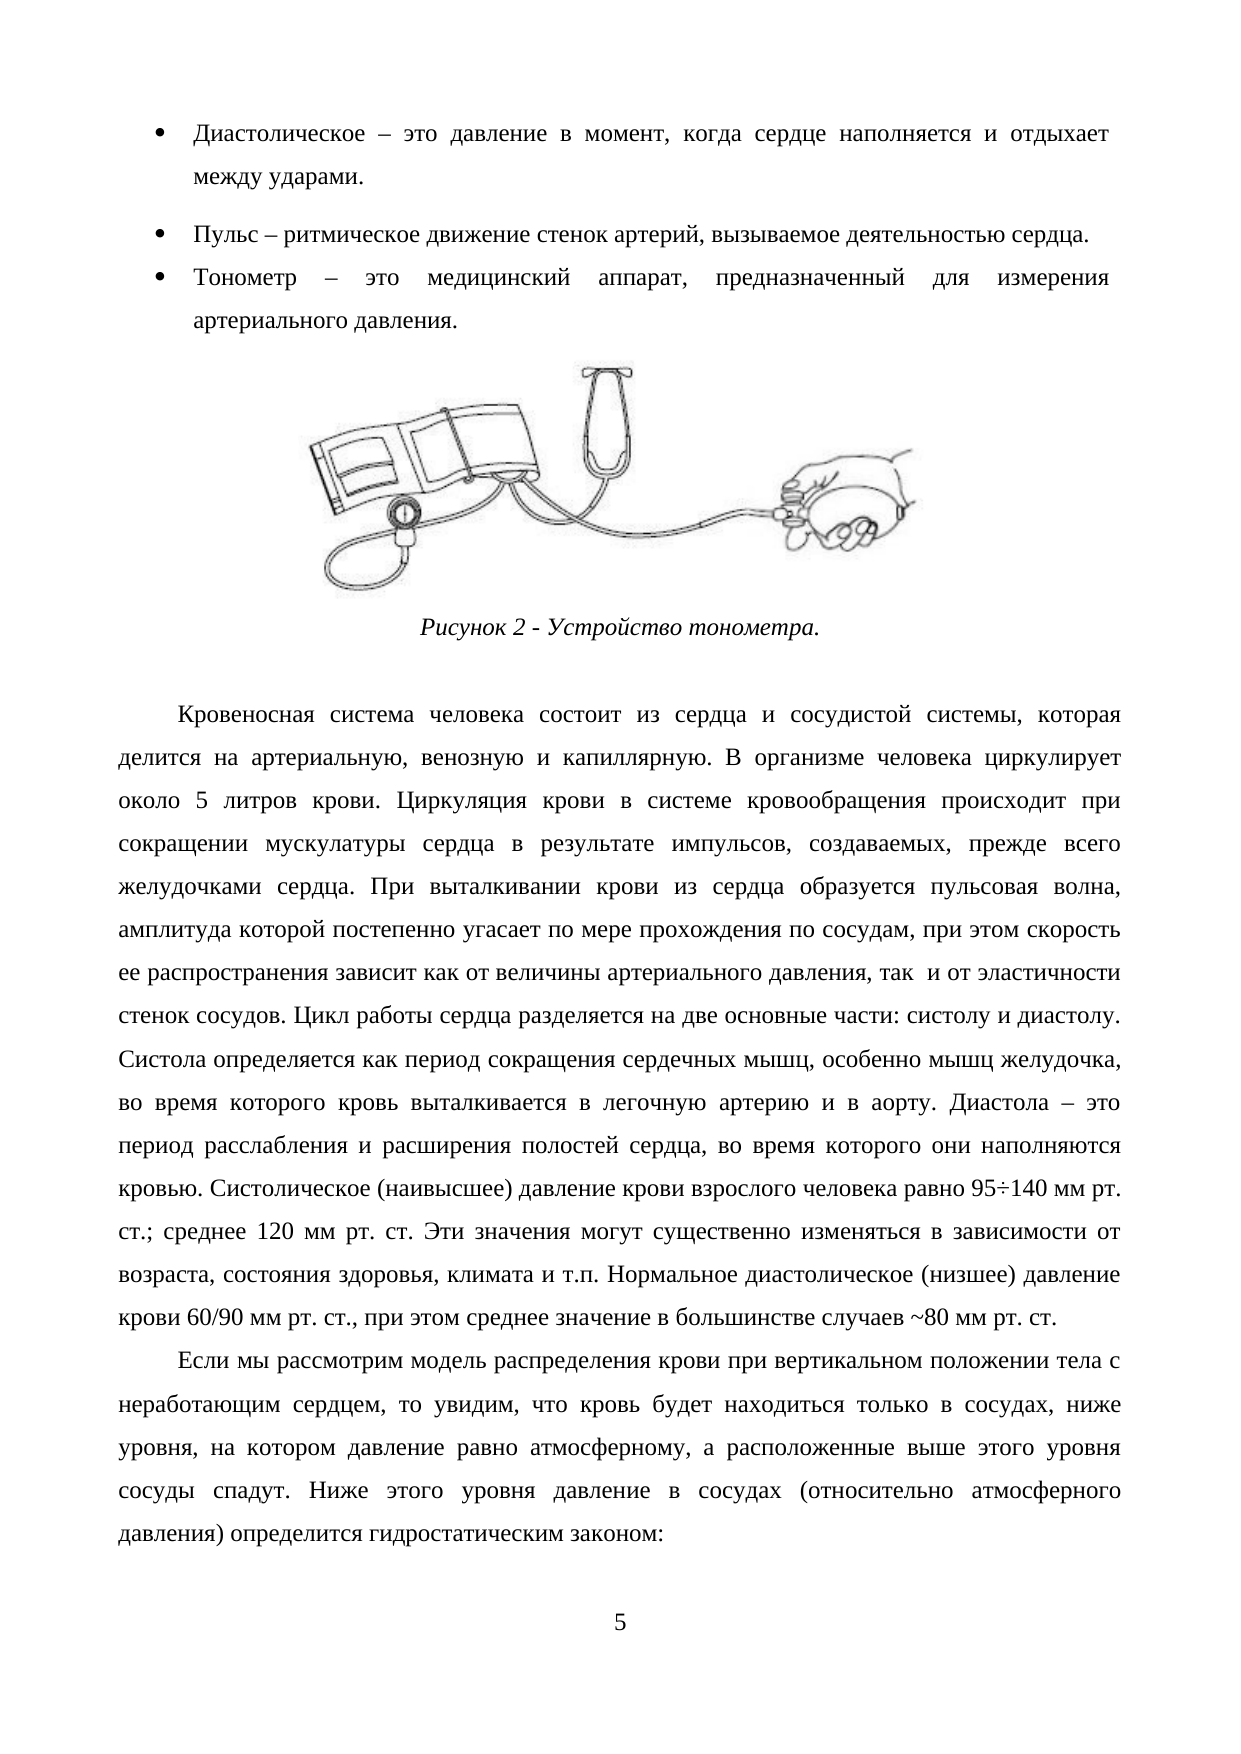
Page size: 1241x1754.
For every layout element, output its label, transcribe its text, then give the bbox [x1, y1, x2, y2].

list Тонометр – это медицинский аппарат, предназначенный для измерения артериального давления. [156, 262, 1110, 334]
list Диастолическое – это давление в момент, когда сердце наполняется и отдыхает между ударами. [156, 118, 1110, 190]
text Если мы рассмотрим модель распределения крови при вертикальном положении тела с неработающим сердцем, то увидим, что кровь будет находиться только в сосудах, ниже уровня, на котором давление равно атмосферному, а расположенные выше этого уровня сосуды спадут. Ниже этого уровня давление в сосудах (относительно атмосферного давления) определится гидростатическим законом: [118, 1346, 1122, 1547]
picture [298, 348, 942, 613]
text Рисунок 2 - Устройство тонометра. [118, 612, 1122, 641]
list Пульс – ритмическое движение стенок артерий, вызываемое деятельностью сердца. [156, 219, 1110, 248]
text Кровеносная система человека состоит из сердца и сосудистой системы, которая делится на артериальную, венозную и капиллярную. В организме человека циркулирует около 5 литров крови. Циркуляция крови в системе кровообращения происходит при сокращении мускулатуры сердца в результате импульсов, создаваемых, прежде всего желудочками сердца. При выталкивании крови из сердца образуется пульсовая волна, амплитуда которой постепенно угасает по мере прохождения по сосудам, при этом скорость ее распространения зависит как от величины артериального давления, так и от эластичности стенок сосудов. Цикл работы сердца разделяется на две основные части: систолу и диастолу. Систола определяется как период сокращения сердечных мышц, особенно мышц желудочка, во время которого кровь выталкивается в легочную артерию и в аорту. Диастола – это период расслабления и расширения полостей сердца, во время которого они наполняются кровью. Систолическое (наивысшее) давление крови взрослого человека равно 95÷140 мм рт. ст.; среднее 120 мм рт. ст. Эти значения могут существенно изменяться в зависимости от возраста, состояния здоровья, климата и т.п. Нормальное диастолическое (низшее) давление крови 60/90 мм рт. ст., при этом среднее значение в большинстве случаев ~80 мм рт. ст. [118, 699, 1122, 1331]
